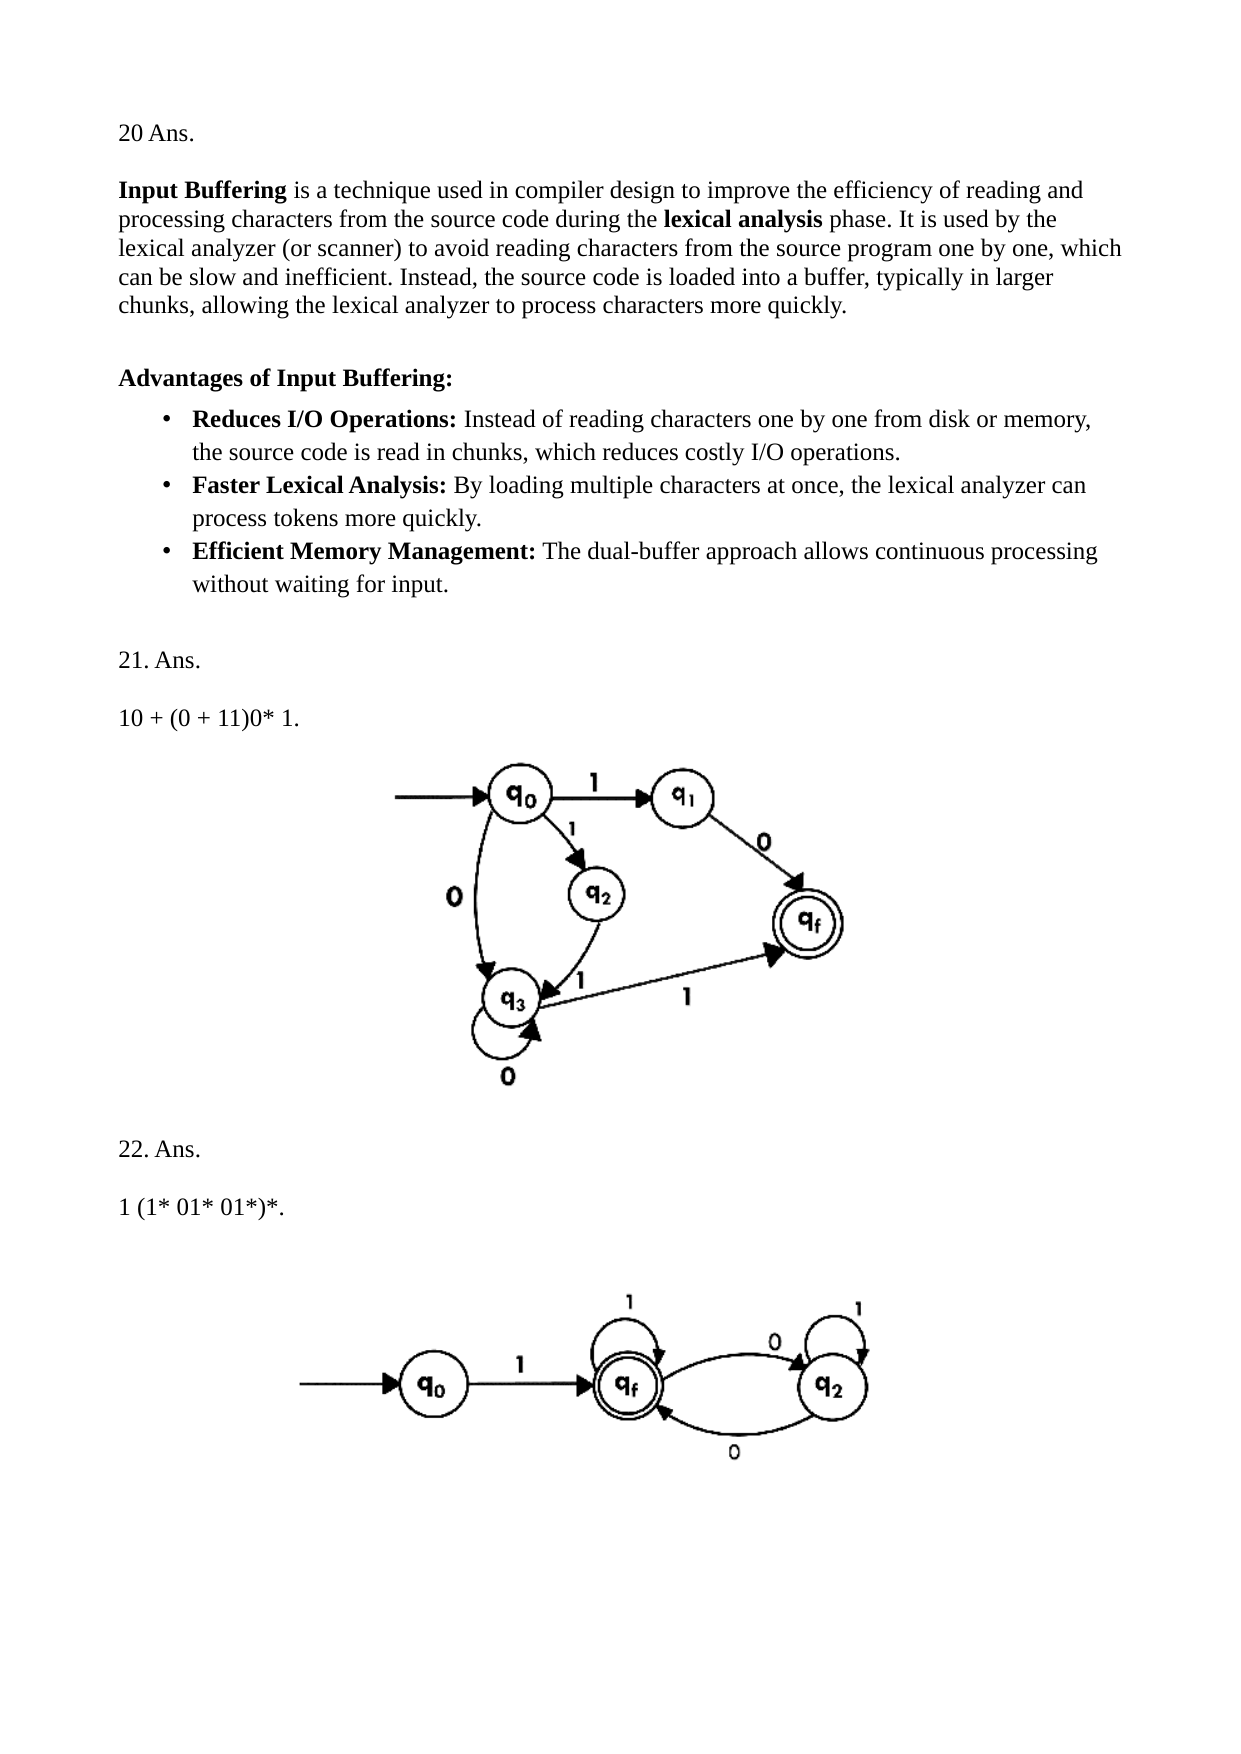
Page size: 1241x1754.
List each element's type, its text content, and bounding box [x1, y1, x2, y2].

list Efficient Memory Management: The dual-buffer approach allows continuous processing without waiting for input. [162, 536, 1122, 598]
subtitle Advantages of Input Buffering: [118, 363, 1122, 391]
text 21. Ans. [118, 645, 1122, 674]
list Reduces I/O Operations: Instead of reading characters one by one from disk or memory, the source code is read in chunks, which reduces costly I/O operations. [162, 404, 1122, 466]
text 22. Ans. [118, 1134, 1122, 1163]
text 20 Ans. [118, 118, 1122, 147]
list Faster Lexical Analysis: By loading multiple characters at once, the lexical analyzer can process tokens more quickly. [162, 470, 1122, 532]
text 1 (1* 01* 01*)*. [118, 1192, 1122, 1220]
picture [380, 755, 860, 1088]
text Input Buffering is a technique used in compiler design to improve the efficiency of reading and processing characters from the source code during the lexical analysis phase. It is used by the lexical analyzer (or scanner) to avoid reading characters from the source program one by one, which can be slow and inefficient. Instead, the source code is loaded into a buffer, typically in larger chunks, allowing the lexical analyzer to process characters more quickly. [118, 176, 1122, 319]
picture [291, 1290, 876, 1467]
text 10 + (0 + 11)0* 1. [118, 703, 1122, 732]
